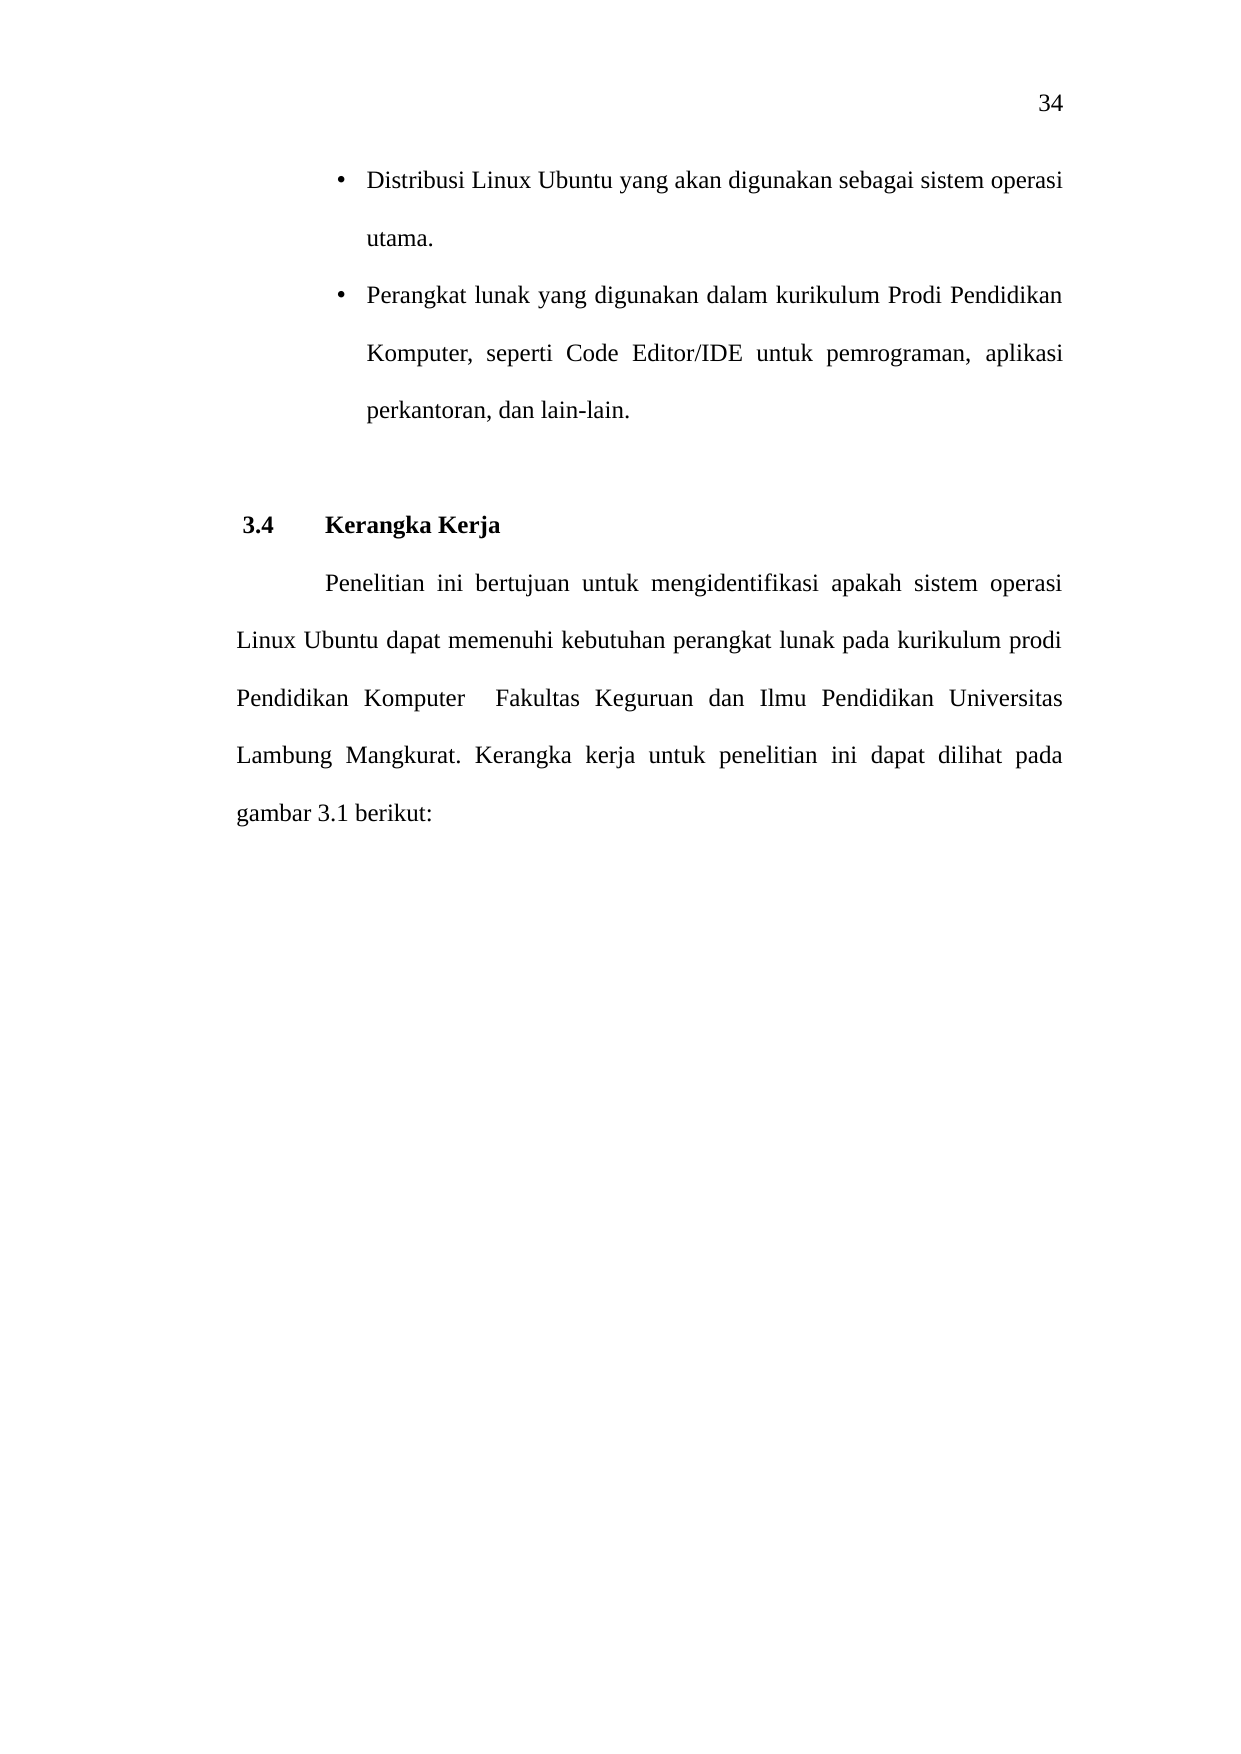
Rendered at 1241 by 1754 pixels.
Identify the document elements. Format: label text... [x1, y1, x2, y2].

list Distribusi Linux Ubuntu yang akan digunakan sebagai sistem operasi utama. [337, 165, 1063, 252]
text Penelitian ini bertujuan untuk mengidentifikasi apakah sistem operasi Linux Ubuntu dapat memenuhi kebutuhan perangkat lunak pada kurikulum prodi Pendidikan Komputer Fakultas Keguruan dan Ilmu Pendidikan Universitas Lambung Mangkurat. Kerangka kerja untuk penelitian ini dapat dilihat pada gambar 3.1 berikut: [236, 568, 1063, 827]
subtitle Kerangka Kerja [236, 510, 1063, 539]
list Perangkat lunak yang digunakan dalam kurikulum Prodi Pendidikan Komputer, seperti Code Editor/IDE untuk pemrograman, aplikasi perkantoran, dan lain-lain. [337, 280, 1063, 424]
